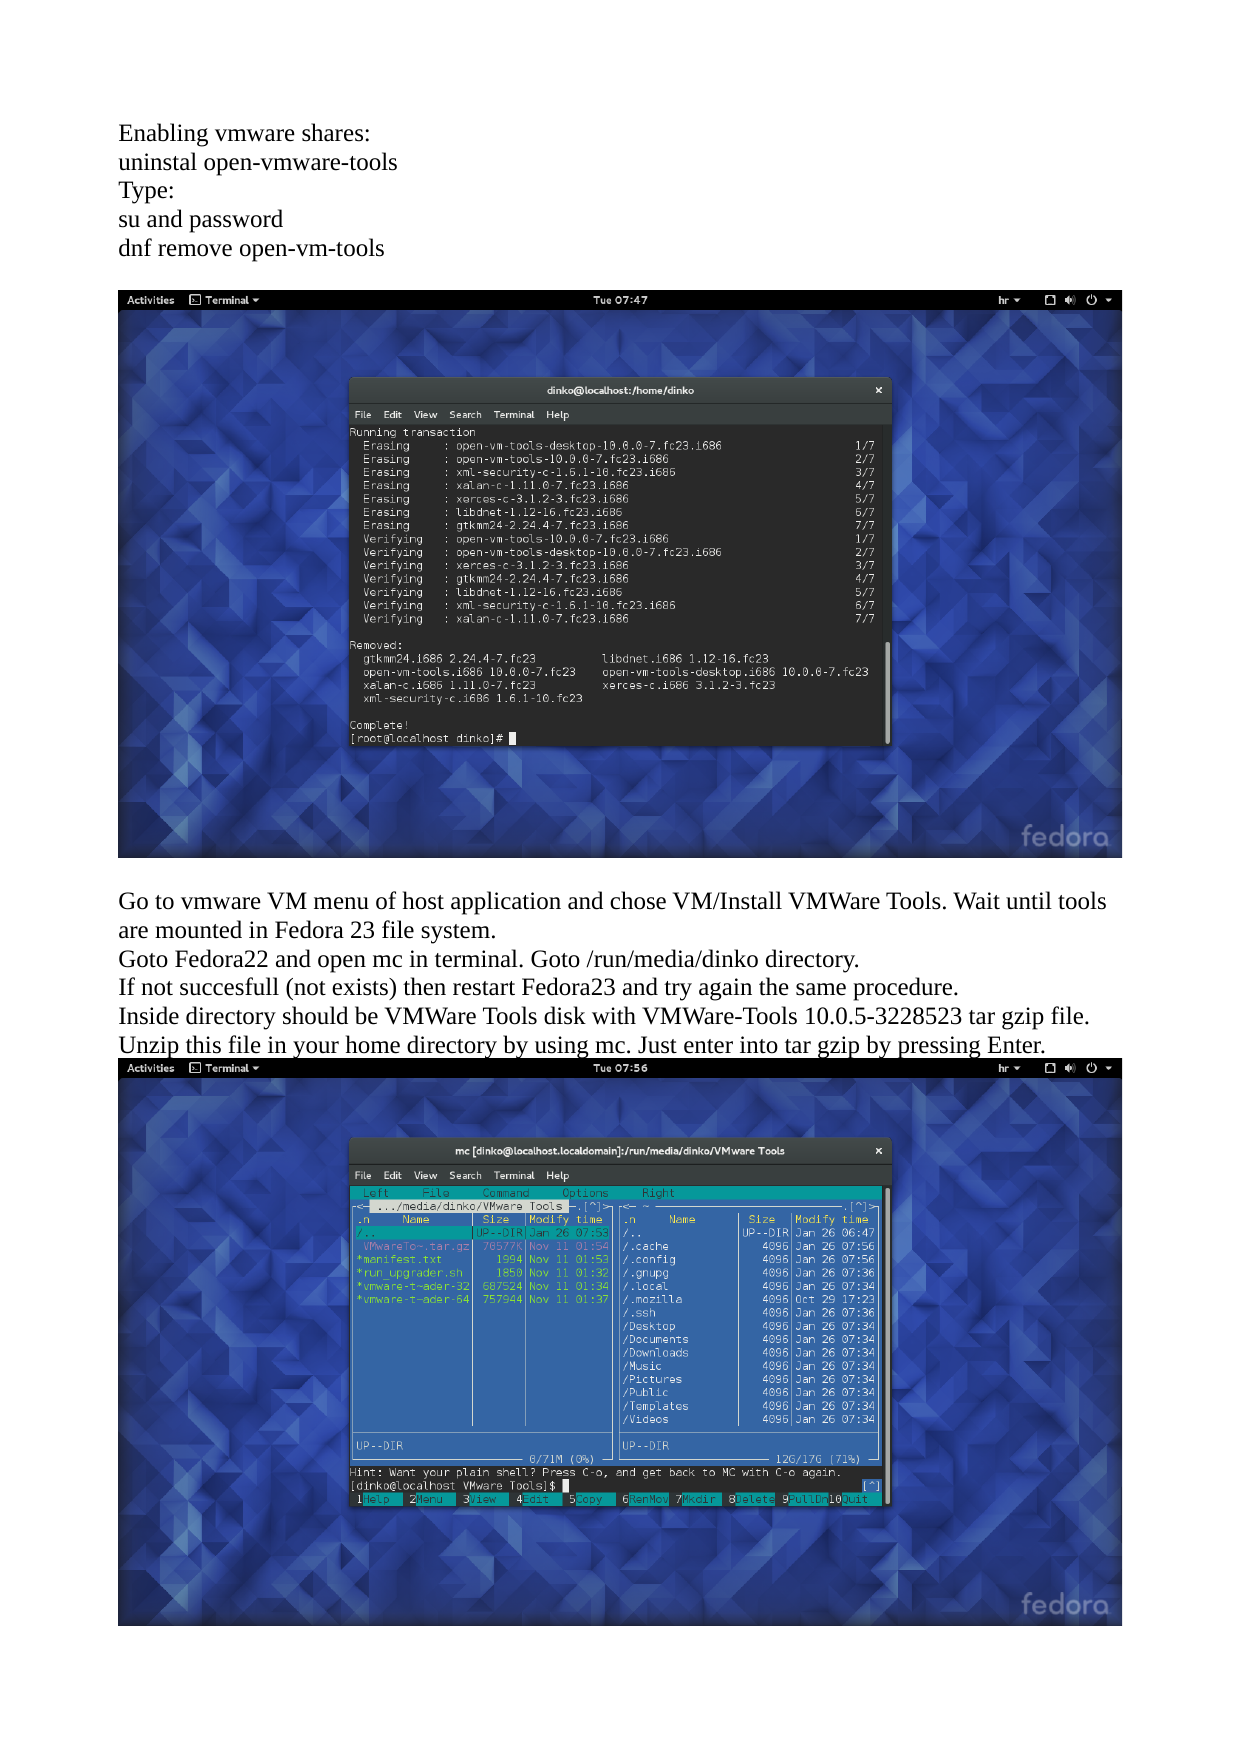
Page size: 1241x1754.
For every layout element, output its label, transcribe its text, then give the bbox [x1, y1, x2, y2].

text If not succesfull (not exists) then restart Fedora23 and try again the same procedure. [118, 972, 1122, 1001]
text su and password [118, 204, 1122, 233]
text uninstal open-vmware-tools [118, 147, 1122, 176]
picture [118, 290, 1123, 858]
text Type: [118, 176, 1122, 204]
text Goto Fedora22 and open mc in terminal. Goto /run/media/dinko directory. [118, 944, 1122, 972]
text Unzip this file in your home directory by using mc. Just enter into tar gzip by pressing Enter. [118, 1030, 1122, 1058]
picture [118, 1058, 1123, 1626]
text Enabling vmware shares: [118, 118, 1122, 147]
text Inside directory should be VMWare Tools disk with VMWare-Tools 10.0.5-3228523 tar gzip file. [118, 1001, 1122, 1030]
text Go to vmware VM menu of host application and chose VM/Install VMWare Tools. Wait until tools are mounted in Fedora 23 file system. [118, 886, 1122, 944]
text dnf remove open-vm-tools [118, 233, 1122, 262]
